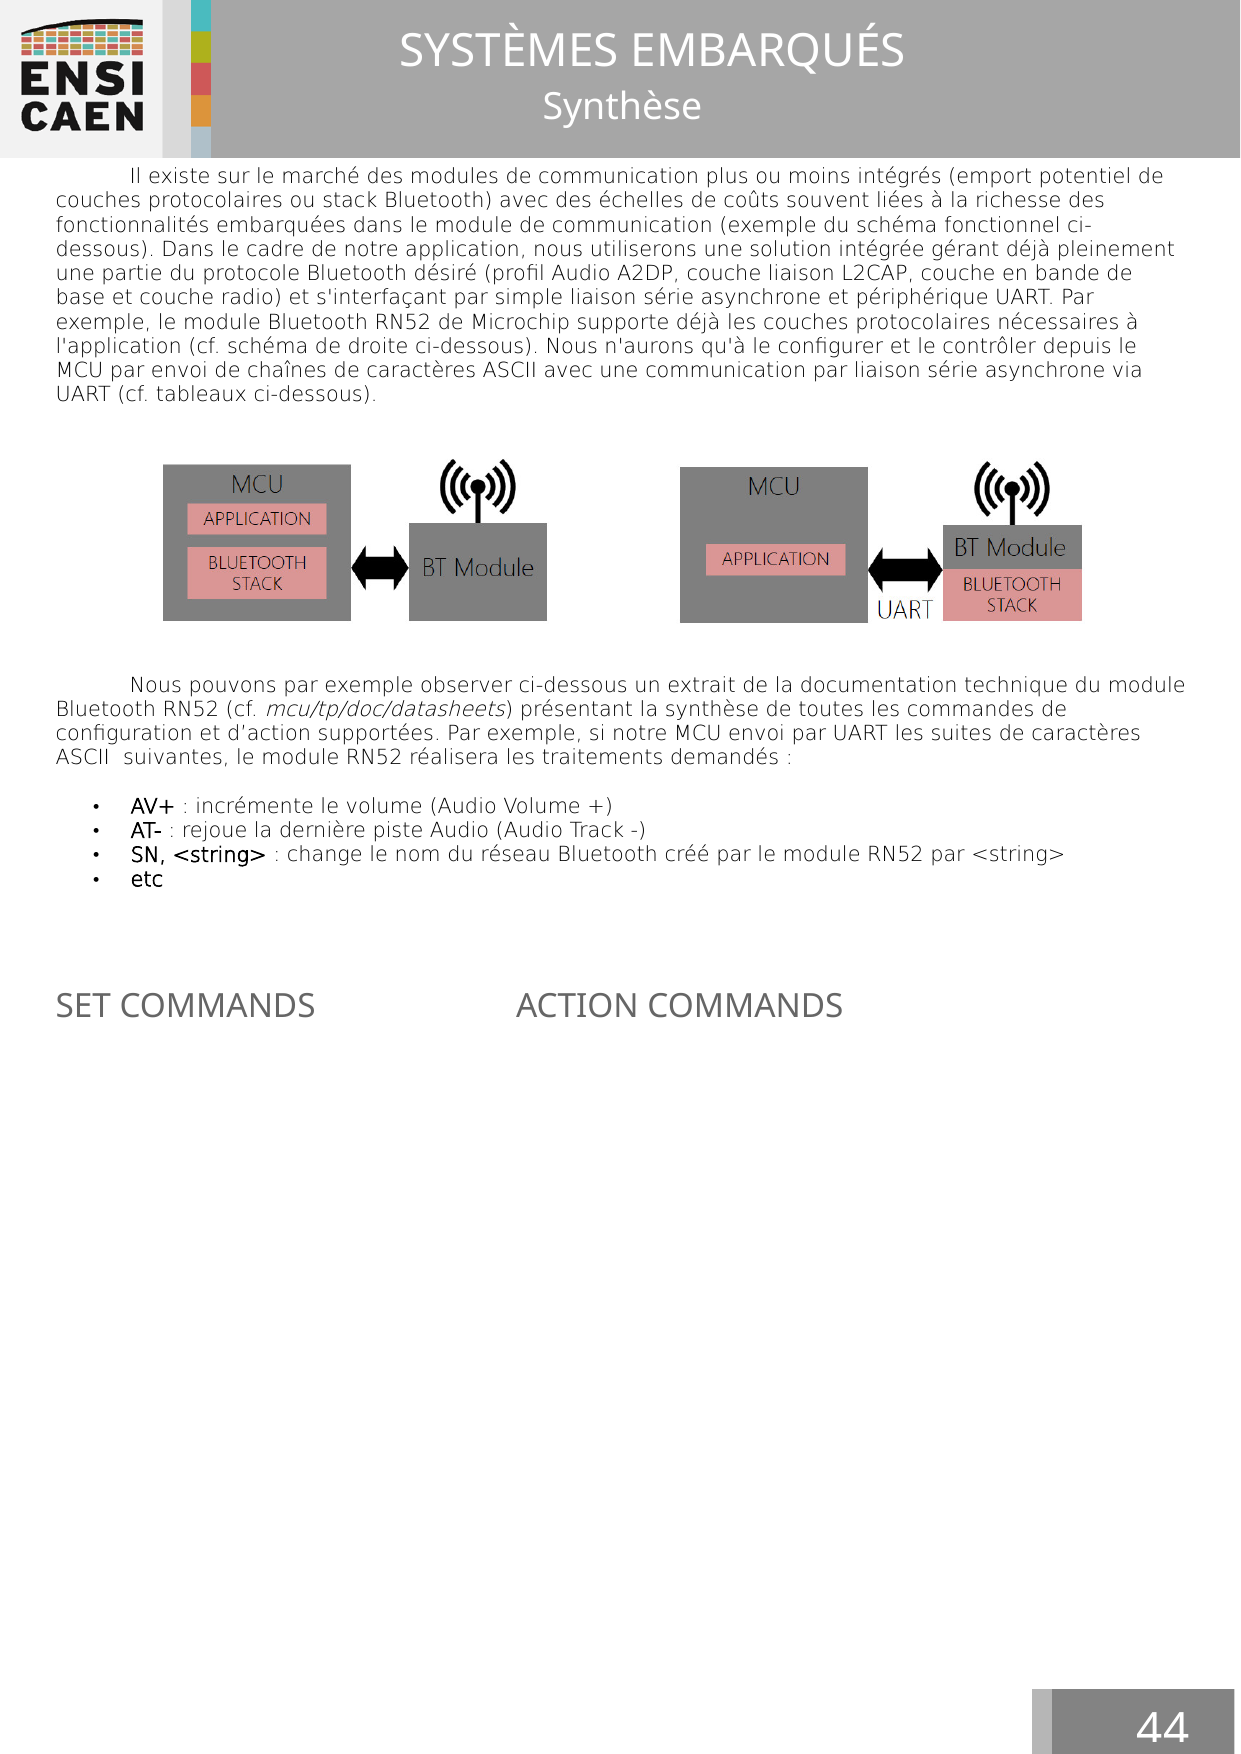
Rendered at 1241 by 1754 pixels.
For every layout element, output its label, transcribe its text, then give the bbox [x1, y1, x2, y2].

picture [0, 0, 1241, 158]
picture [106, 452, 1139, 624]
list AT- : rejoue la dernière piste Audio (Audio Track -) [93, 818, 1189, 842]
list etc [93, 867, 1189, 891]
text Nous pouvons par exemple observer ci-dessous un extrait de la documentation technique du module Bluetooth RN52 (cf. mcu/tp/doc/datasheets) présentant la synthèse de toutes les commandes de configuration et d’action supportées. Par exemple, si notre MCU envoi par UART les suites de caractères ASCII suivantes, le module RN52 réalisera les traitements demandés : [55, 673, 1189, 770]
picture [1032, 1689, 1235, 1754]
list AV+ : incrémente le volume (Audio Volume +) [93, 794, 1189, 818]
text Il existe sur le marché des modules de communication plus ou moins intégrés (emport potentiel de couches protocolaires ou stack Bluetooth) avec des échelles de coûts souvent liées à la richesse des fonctionnalités embarquées dans le module de communication (exemple du schéma fonctionnel ci-dessous). Dans le cadre de notre application, nous utiliserons une solution intégrée gérant déjà pleinement une partie du protocole Bluetooth désiré (profil Audio A2DP, couche liaison L2CAP, couche en bande de base et couche radio) et s'interfaçant par simple liaison série asynchrone et périphérique UART. Par exemple, le module Bluetooth RN52 de Microchip supporte déjà les couches protocolaires nécessaires à l'application (cf. schéma de droite ci-dessous). Nous n'aurons qu'à le configurer et le contrôler depuis le MCU par envoi de chaînes de caractères ASCII avec une communication par liaison série asynchrone via UART (cf. tableaux ci-dessous). [55, 164, 1189, 407]
list SN, <string> : change le nom du réseau Bluetooth créé par le module RN52 par <string> [93, 842, 1189, 867]
text SET COMMANDS ACTION COMMANDS [55, 982, 1189, 1027]
